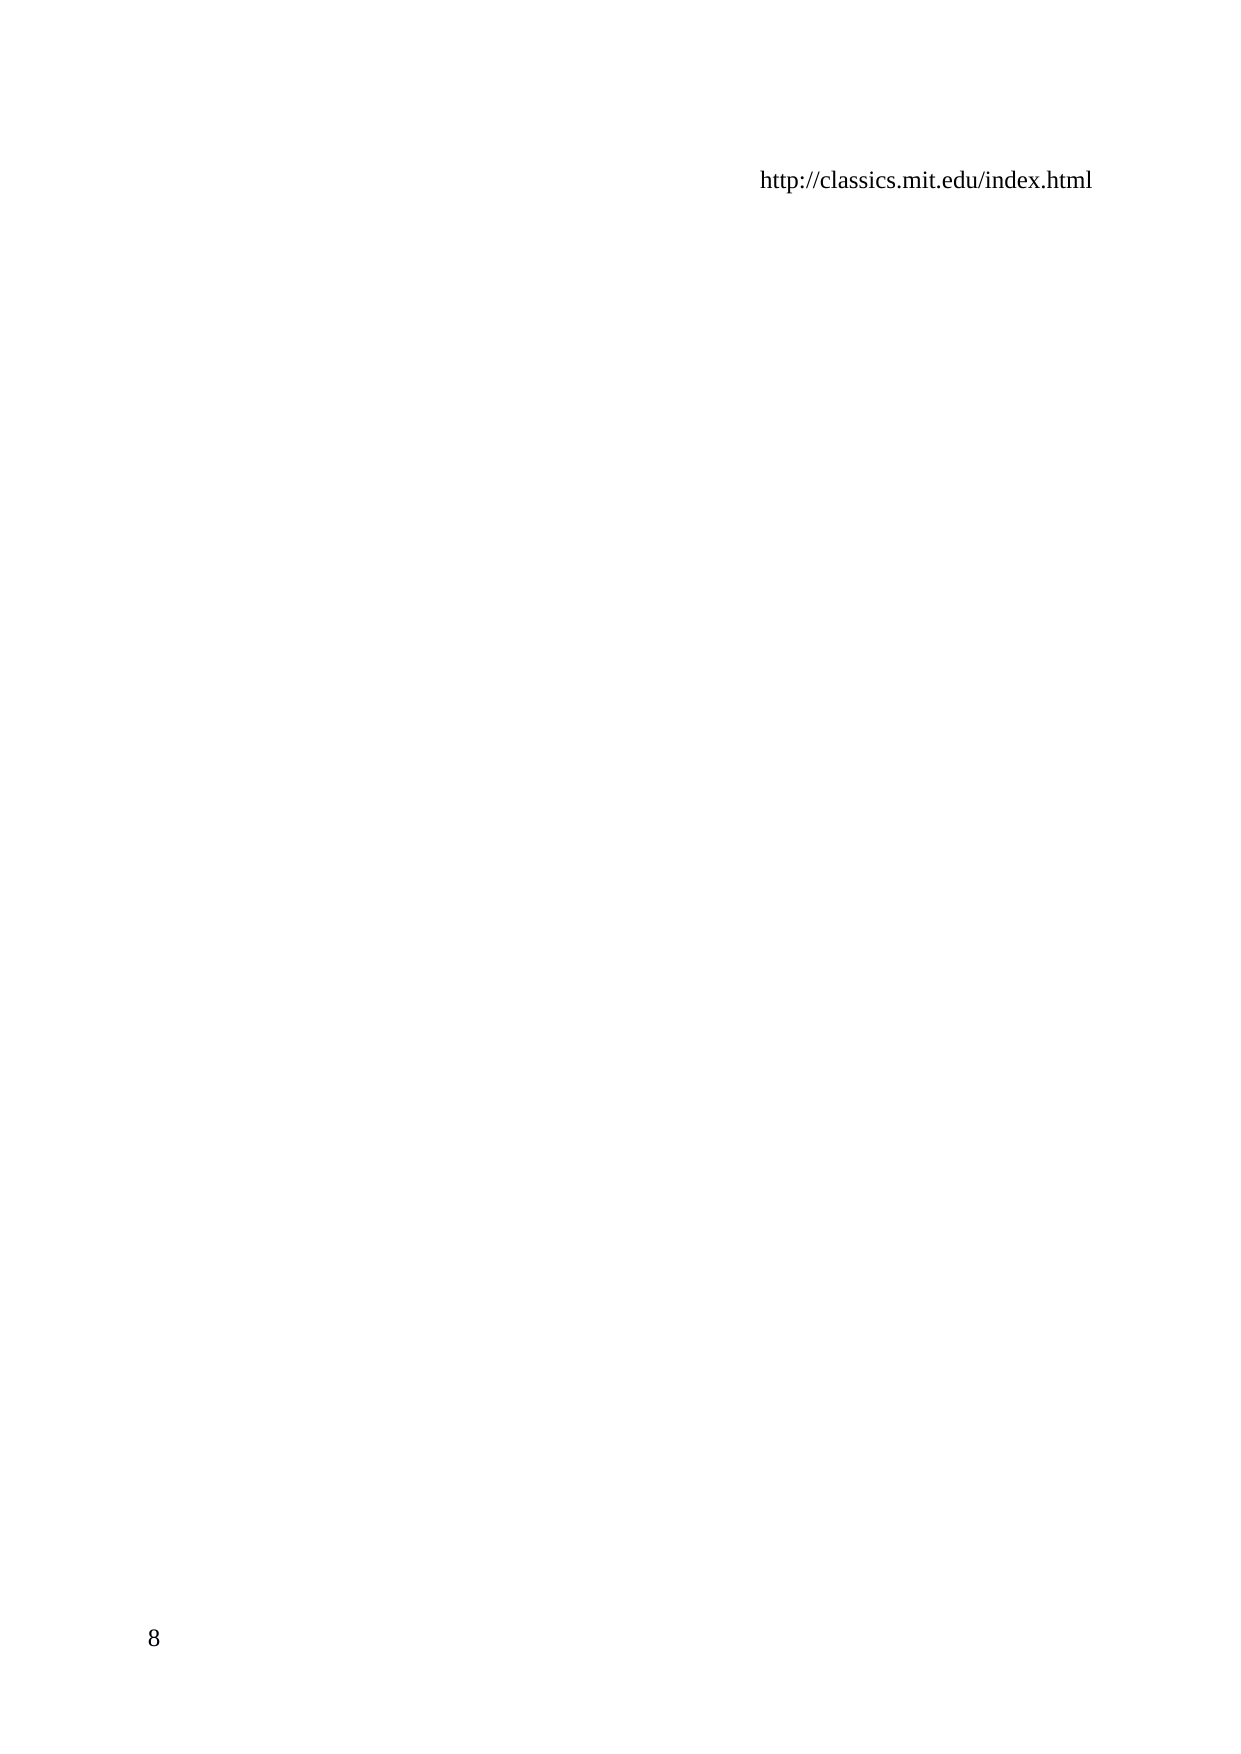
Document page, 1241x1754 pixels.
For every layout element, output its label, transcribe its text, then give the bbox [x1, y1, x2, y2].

text http://classics.mit.edu/index.html [148, 165, 1092, 194]
